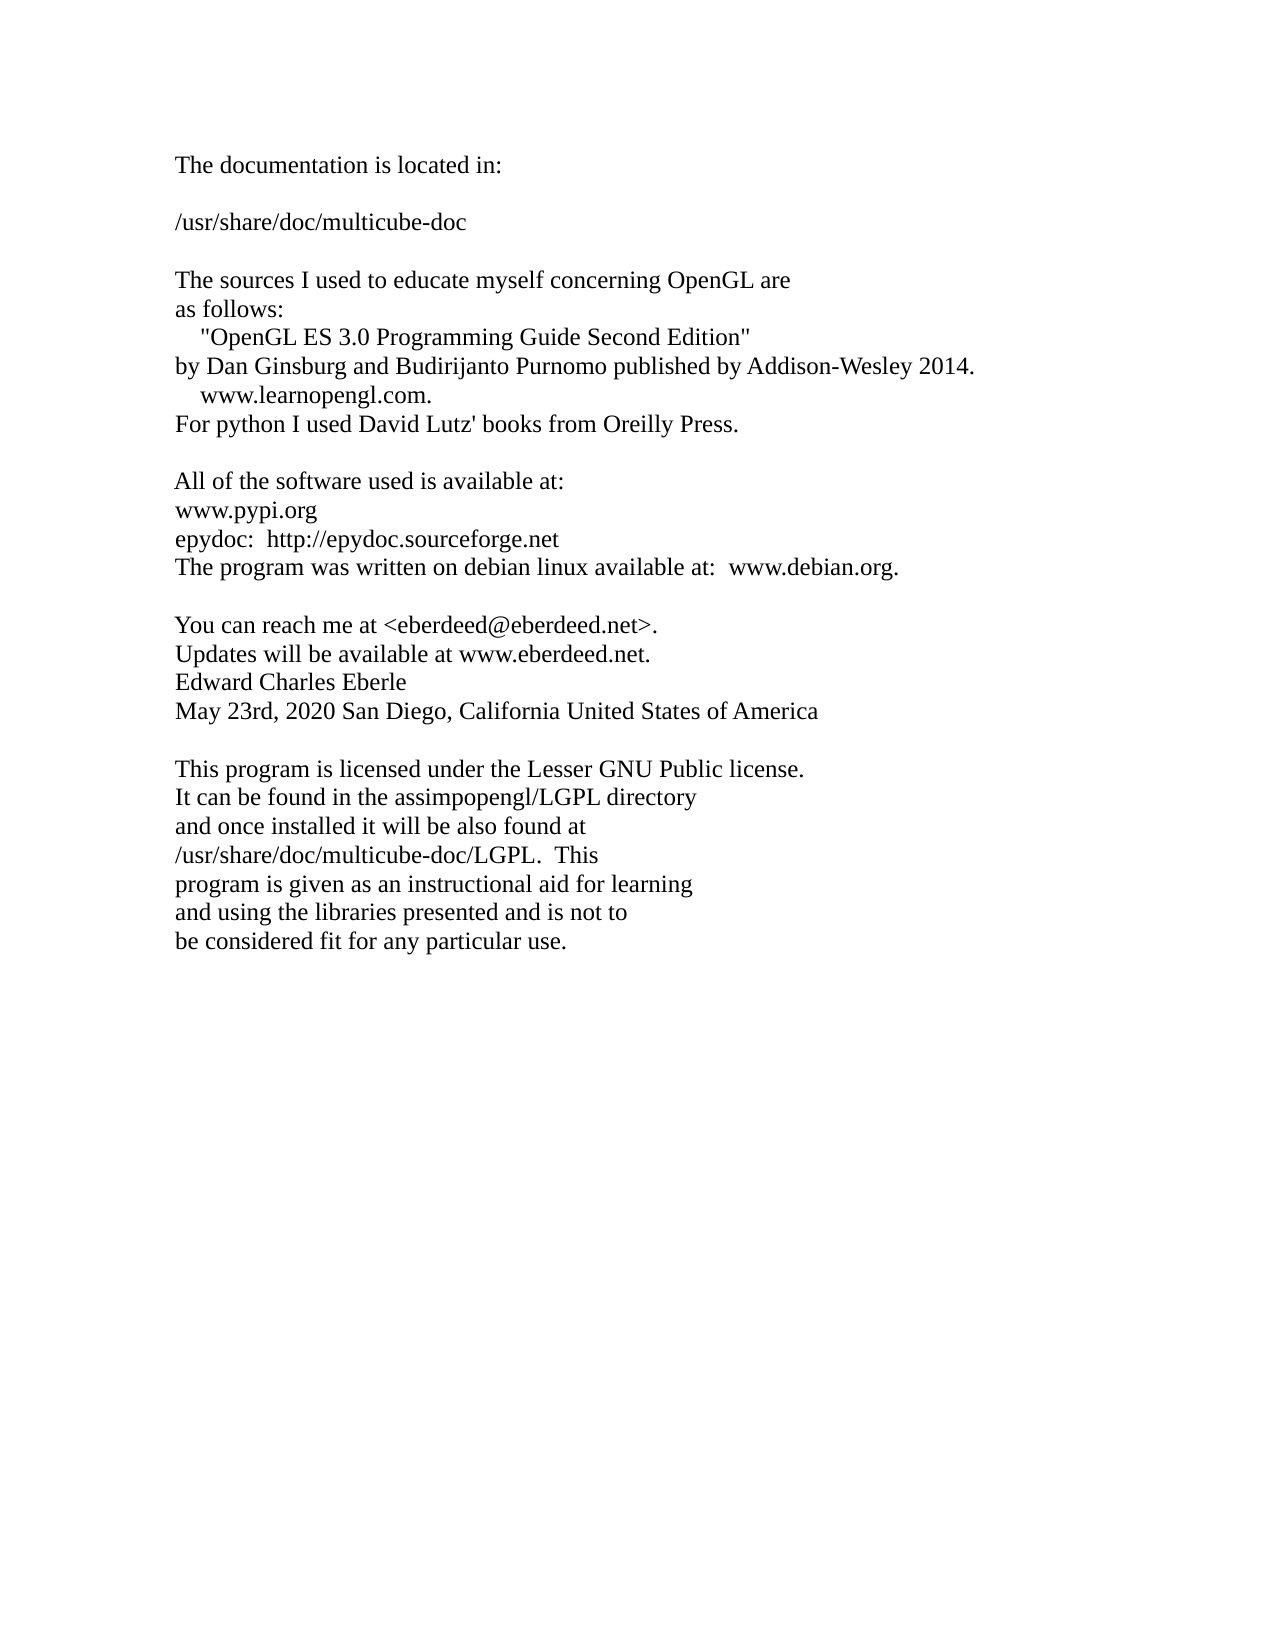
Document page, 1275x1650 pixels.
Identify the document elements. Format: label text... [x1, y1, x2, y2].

text and once installed it will be also found at [150, 811, 1125, 840]
text /usr/share/doc/multicube-doc [150, 207, 1125, 236]
text /usr/share/doc/multicube-doc/LGPL. This [150, 840, 1125, 869]
text Updates will be available at www.eberdeed.net. [150, 639, 1125, 667]
text For python I used David Lutz' books from Oreilly Press. [150, 409, 1125, 437]
text It can be found in the assimpopengl/LGPL directory [150, 782, 1125, 811]
text This program is licensed under the Lesser GNU Public license. [150, 754, 1125, 782]
text www.learnopengl.com. [150, 380, 1125, 409]
text www.pypi.org [150, 495, 1125, 524]
text Edward Charles Eberle [150, 667, 1125, 696]
text The sources I used to educate myself concerning OpenGL are [150, 265, 1125, 294]
text The documentation is located in: [150, 150, 1125, 179]
text and using the libraries presented and is not to [150, 897, 1125, 926]
text epydoc: http://epydoc.sourceforge.net [150, 524, 1125, 552]
text as follows: [150, 294, 1125, 322]
text be considered fit for any particular use. [150, 926, 1125, 955]
text by Dan Ginsburg and Budirijanto Purnomo published by Addison-Wesley 2014. [150, 351, 1125, 380]
text May 23rd, 2020 San Diego, California United States of America [150, 696, 1125, 725]
text "OpenGL ES 3.0 Programming Guide Second Edition" [150, 322, 1125, 351]
text The program was written on debian linux available at: www.debian.org. [150, 552, 1125, 581]
text program is given as an instructional aid for learning [150, 869, 1125, 897]
text All of the software used is available at: [150, 466, 1125, 495]
text You can reach me at <eberdeed@eberdeed.net>. [150, 610, 1125, 639]
